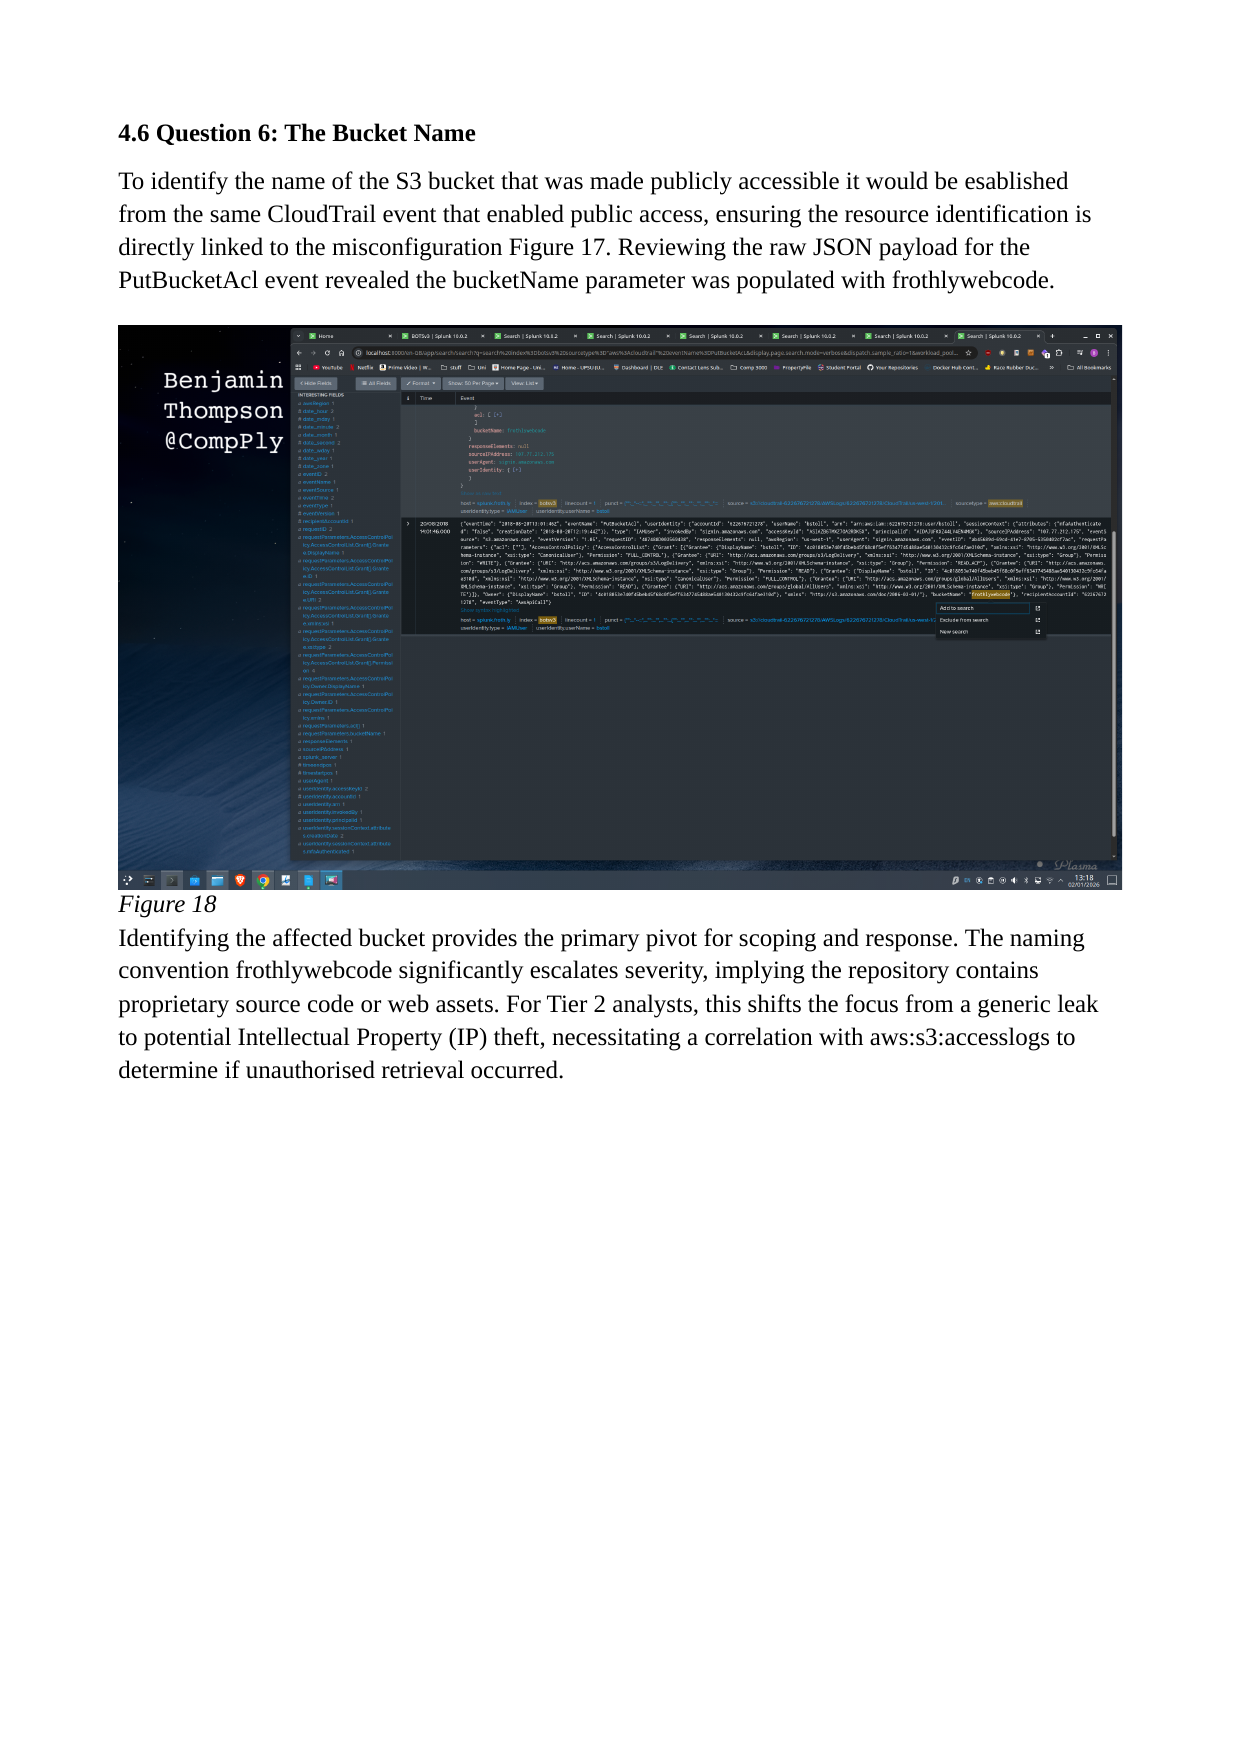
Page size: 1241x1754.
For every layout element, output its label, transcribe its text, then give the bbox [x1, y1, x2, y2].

text [118, 312, 1122, 325]
text 4.6 Question 6: The Bucket Name [118, 118, 1122, 147]
text Figure 18 [118, 890, 1122, 918]
picture [118, 325, 1123, 890]
text Identifying the affected bucket provides the primary pivot for scoping and response. The naming convention frothlywebcode significantly escalates severity, implying the repository contains proprietary source code or web assets. For Tier 2 analysts, this shifts the focus from a generic leak to potential Intellectual Property (IP) theft, necessitating a correlation with aws:s3:accesslogs to determine if unauthorised retrieval occurred. [118, 918, 1122, 1083]
text To identify the name of the S3 bucket that was made publicly accessible it would be esablished from the same CloudTrail event that enabled public access, ensuring the resource identification is directly linked to the misconfiguration Figure 17. Reviewing the raw JSON payload for the PutBucketAcl event revealed the bucketName parameter was populated with frothlywebcode. [118, 166, 1122, 293]
